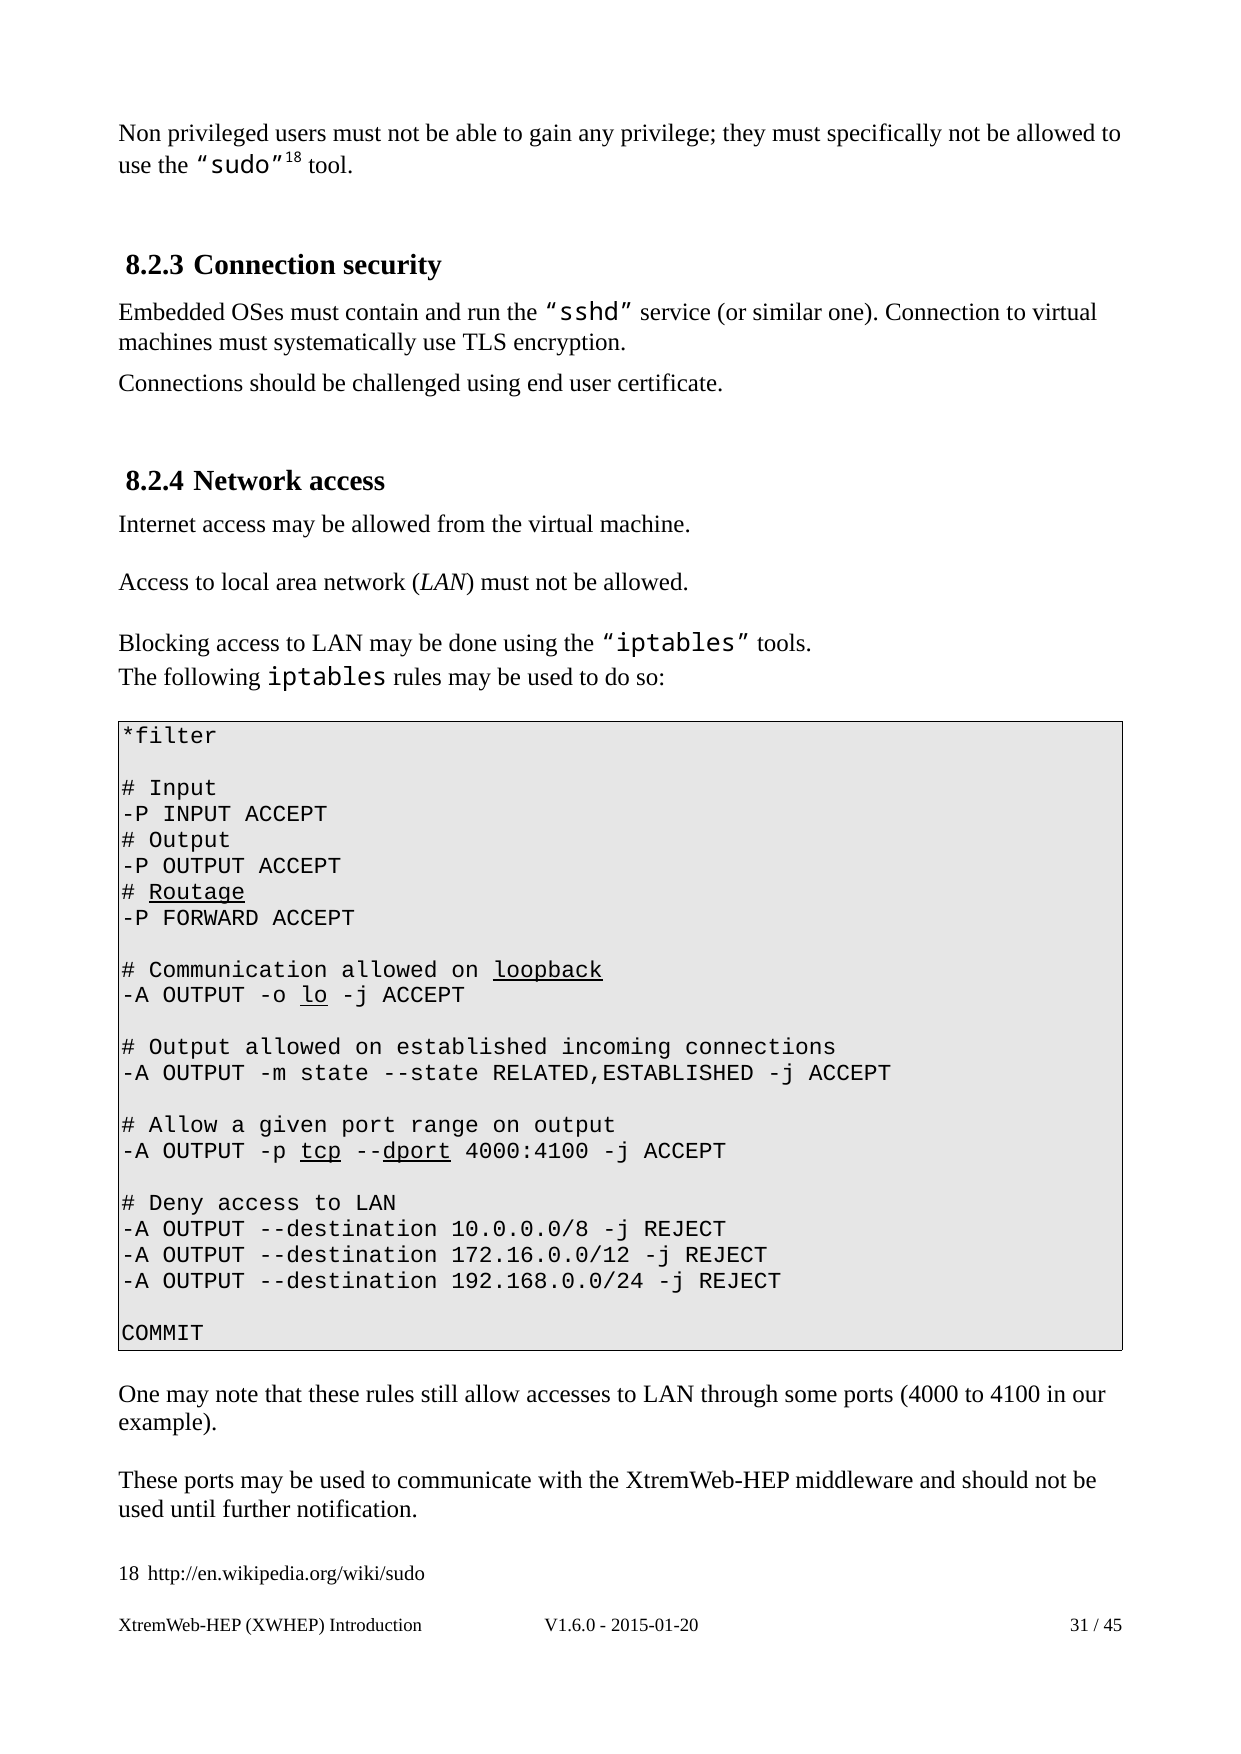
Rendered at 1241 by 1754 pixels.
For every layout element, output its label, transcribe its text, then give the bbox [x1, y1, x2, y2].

text Blocking access to LAN may be done using the “iptables” tools. [118, 624, 1122, 659]
text -A OUTPUT --destination 192.168.0.0/24 -j REJECT [119, 1266, 1122, 1292]
text # Output allowed on established incoming connections [119, 1033, 1122, 1059]
text # Communication allowed on loopback [119, 955, 1122, 981]
text Access to local area network (LAN) must not be allowed. [118, 567, 1122, 596]
text -P OUTPUT ACCEPT [119, 851, 1122, 877]
text The following iptables rules may be used to do so: [118, 659, 1122, 693]
text http://en.wikipedia.org/wiki/sudo [118, 1561, 1122, 1585]
text # Allow a given port range on output [119, 1111, 1122, 1136]
text One may note that these rules still allow accesses to LAN through some ports (4000 to 4100 in our example). [118, 1379, 1122, 1436]
text # Input [119, 773, 1122, 799]
text -A OUTPUT --destination 172.16.0.0/12 -j REJECT [119, 1240, 1122, 1266]
text -P FORWARD ACCEPT [119, 903, 1122, 929]
text -A OUTPUT -m state --state RELATED,ESTABLISHED -j ACCEPT [119, 1059, 1122, 1084]
text # Output [119, 825, 1122, 851]
text Connections should be challenged using end user certificate. [118, 368, 1122, 397]
text COMMIT [119, 1318, 1122, 1350]
text -A OUTPUT -o lo -j ACCEPT [119, 981, 1122, 1007]
text -P INPUT ACCEPT [119, 799, 1122, 825]
text *filter [119, 722, 1122, 747]
text -A OUTPUT -p tcp --dport 4000:4100 -j ACCEPT [119, 1136, 1122, 1162]
text These ports may be used to communicate with the XtremWeb-HEP middleware and should not be used until further notification. [118, 1465, 1122, 1522]
text Non privileged users must not be able to gain any privilege; they must specifically not be allowed to use the “sudo” tool. [118, 118, 1122, 181]
text -A OUTPUT --destination 10.0.0.0/8 -j REJECT [119, 1214, 1122, 1240]
text # Routage [119, 877, 1122, 903]
text Internet access may be allowed from the virtual machine. [118, 509, 1122, 538]
subtitle Network access [118, 463, 1122, 497]
text # Deny access to LAN [119, 1188, 1122, 1214]
subtitle Connection security [118, 247, 1122, 281]
text Embedded OSes must contain and run the “sshd” service (or similar one). Connection to virtual machines must systematically use TLS encryption. [118, 293, 1122, 356]
